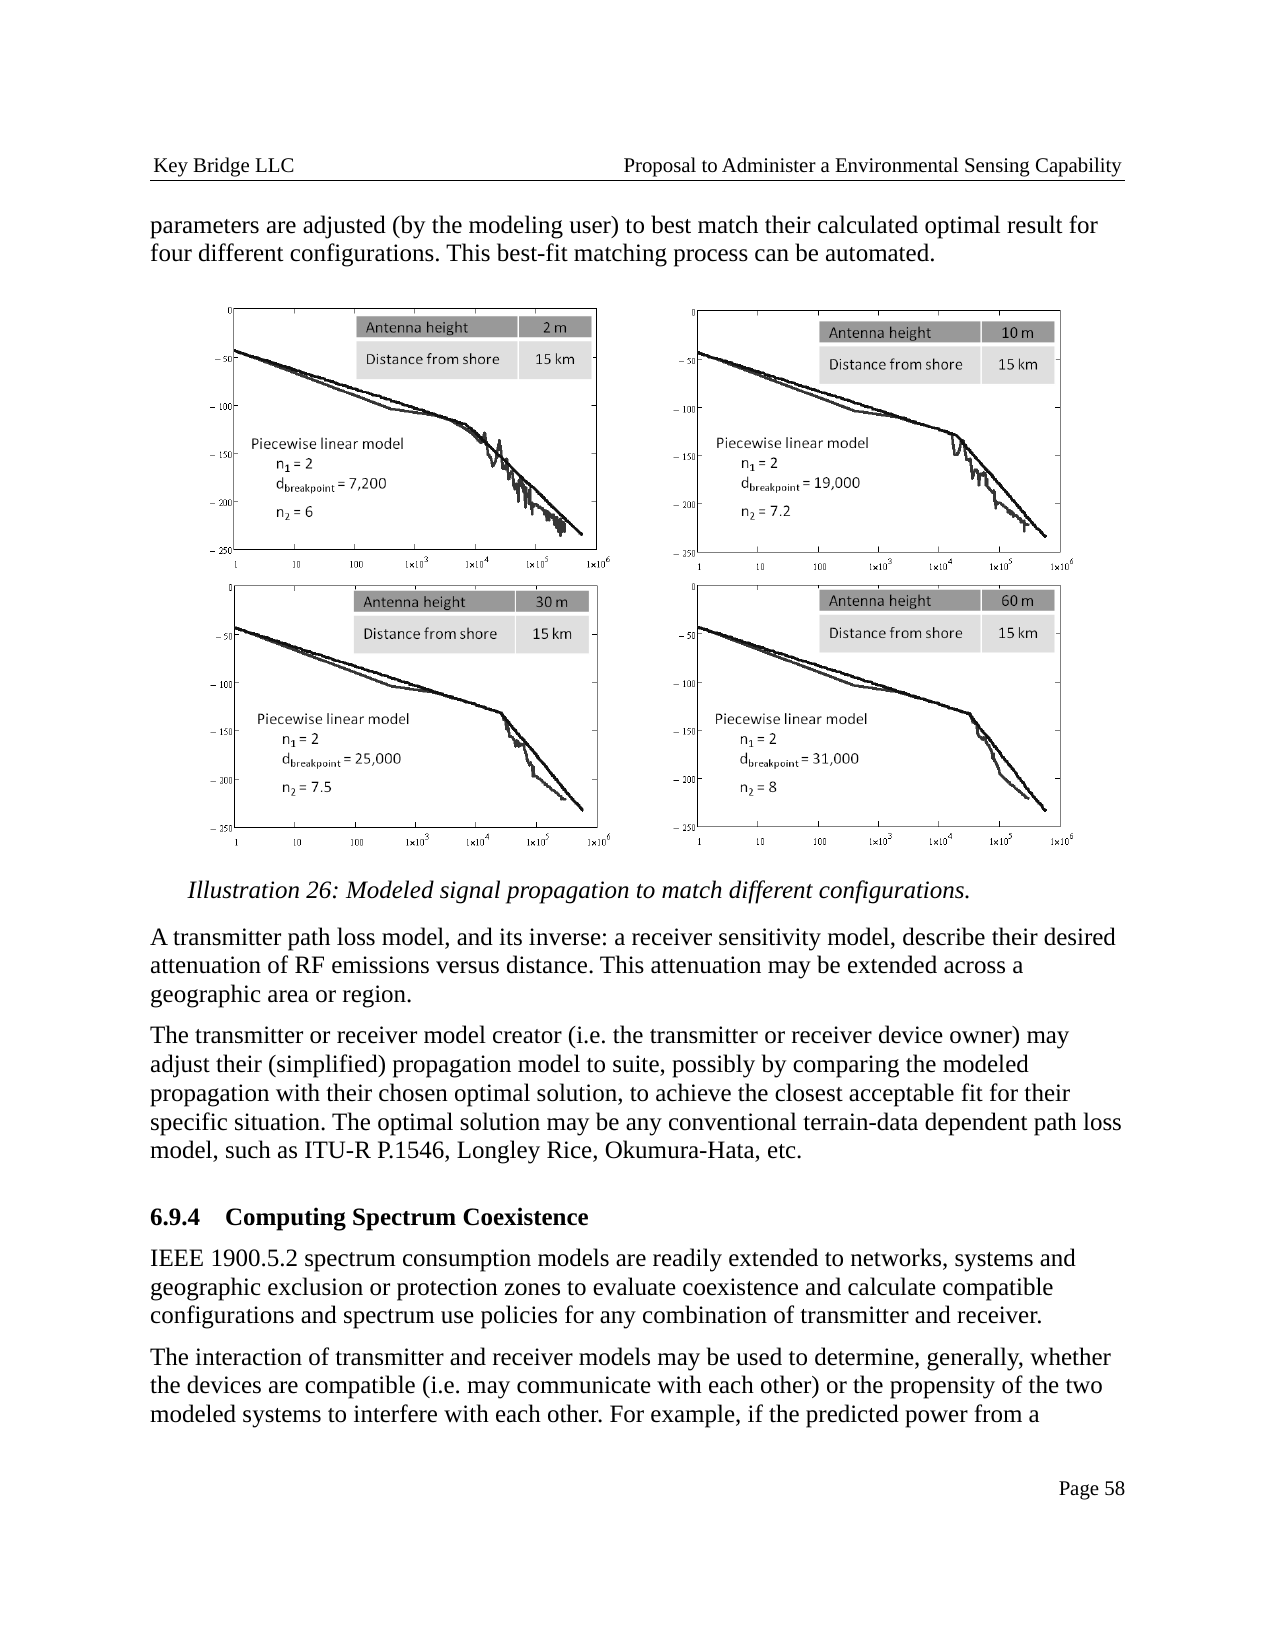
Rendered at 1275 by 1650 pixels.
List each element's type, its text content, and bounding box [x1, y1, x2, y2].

picture [187, 292, 1088, 863]
text parameters are adjusted (by the modeling user) to best match their calculated optimal result for four different configurations. This best-fit matching process can be automated. [150, 210, 1125, 267]
text IEEE 1900.5.2 spectrum consumption models are readily extended to networks, systems and geographic exclusion or protection zones to evaluate coexistence and calculate compatible configurations and spectrum use policies for any combination of transmitter and receiver. [150, 1243, 1125, 1329]
text A transmitter path loss model, and its inverse: a receiver sensitivity model, describe their desired attenuation of RF emissions versus distance. This attenuation may be extended across a geographic area or region. [150, 280, 1125, 1008]
subtitle Computing Spectrum Coexistence [150, 1202, 1125, 1230]
text The transmitter or receiver model creator (i.e. the transmitter or receiver device owner) may adjust their (simplified) propagation model to suite, possibly by comparing the modeled propagation with their chosen optimal solution, to achieve the closest acceptable fit for their specific situation. The optimal solution may be any conventional terrain-data dependent path loss model, such as ITU-R P.1546, Longley Rice, Okumura-Hata, etc. [150, 1020, 1125, 1164]
text The interaction of transmitter and receiver models may be used to determine, generally, whether the devices are compatible (i.e. may communicate with each other) or the propensity of the two modeled systems to interfere with each other. For example, if the predicted power from a [150, 1342, 1125, 1428]
text Illustration 26: Modeled signal propagation to match different configurations. [187, 863, 1087, 904]
